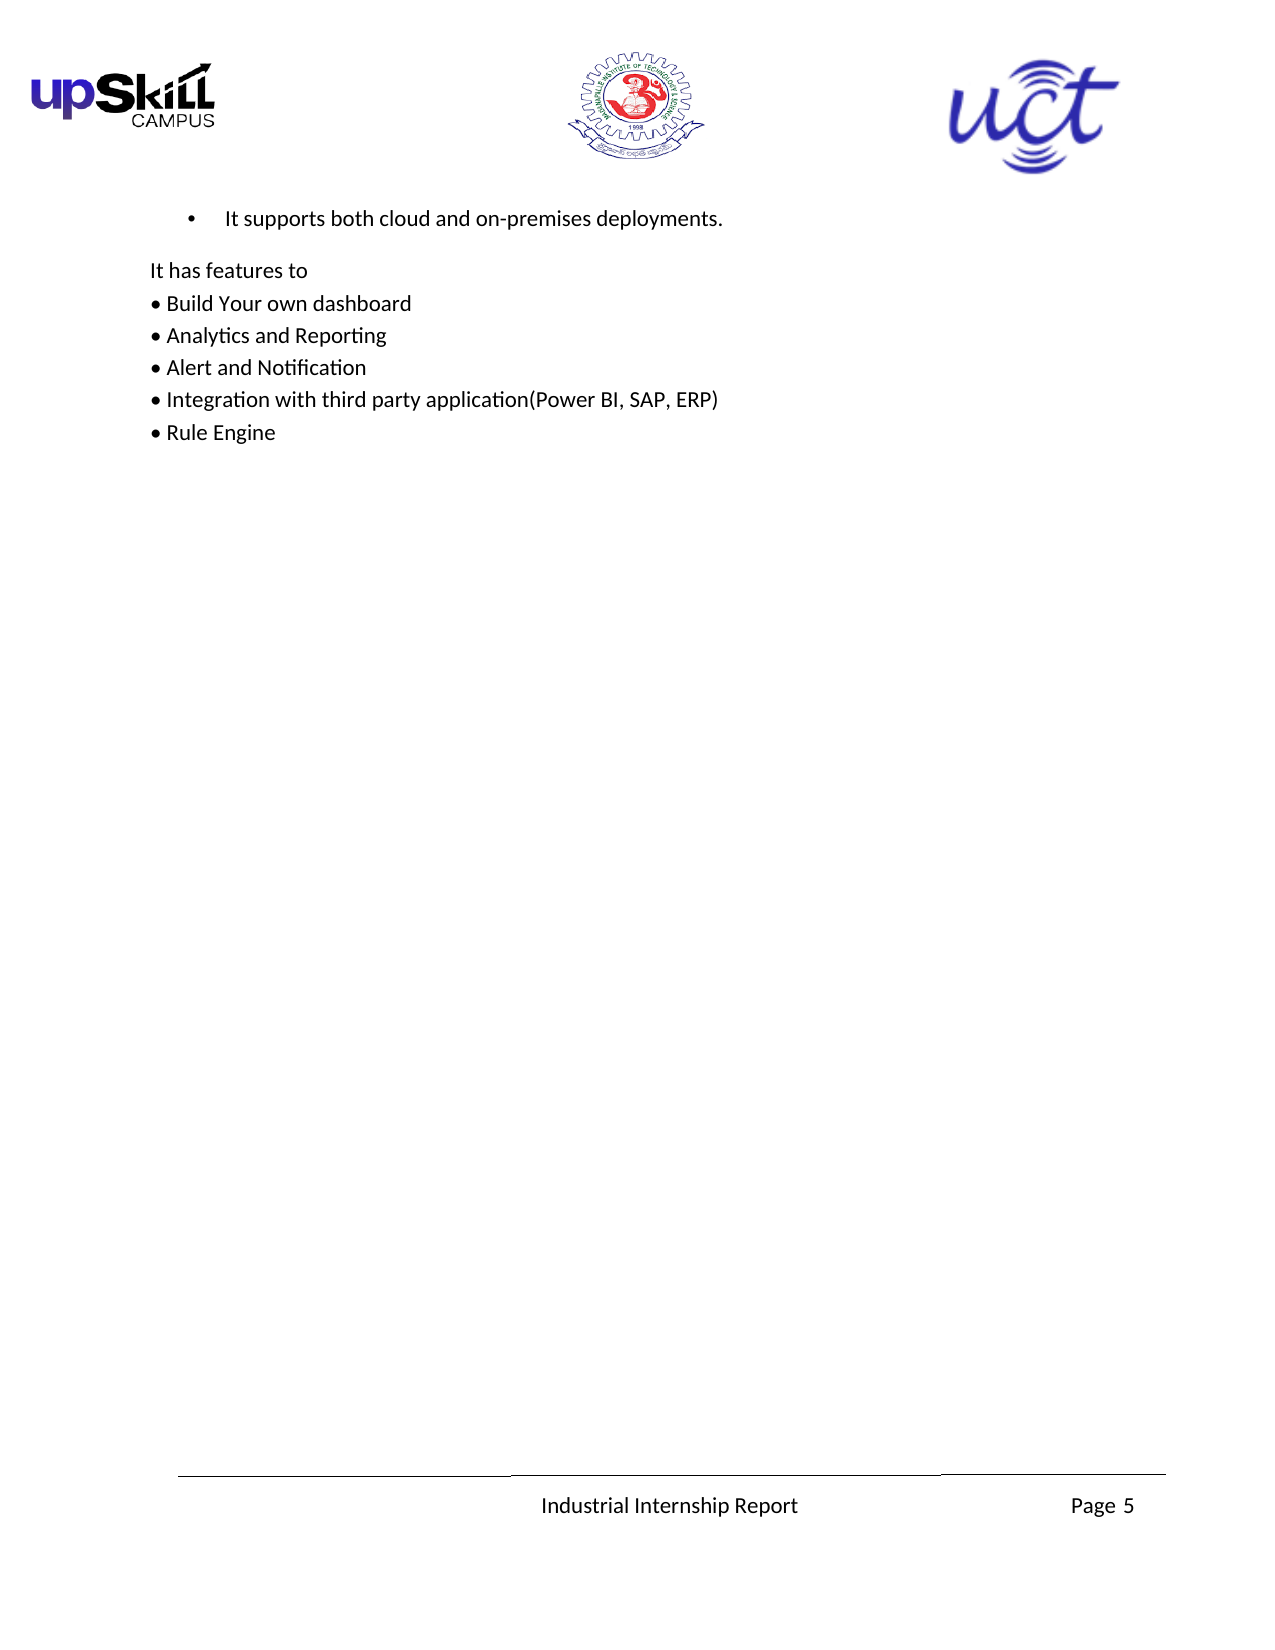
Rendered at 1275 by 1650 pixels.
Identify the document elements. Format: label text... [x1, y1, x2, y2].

list It supports both cloud and on-premises deployments. [187, 204, 1134, 232]
text It has features to • Build Your own dashboard • Analytics and Reporting • Alert and Notification • Integration with third party application(Power BI, SAP, ERP) • Rule Engine [150, 257, 1134, 446]
